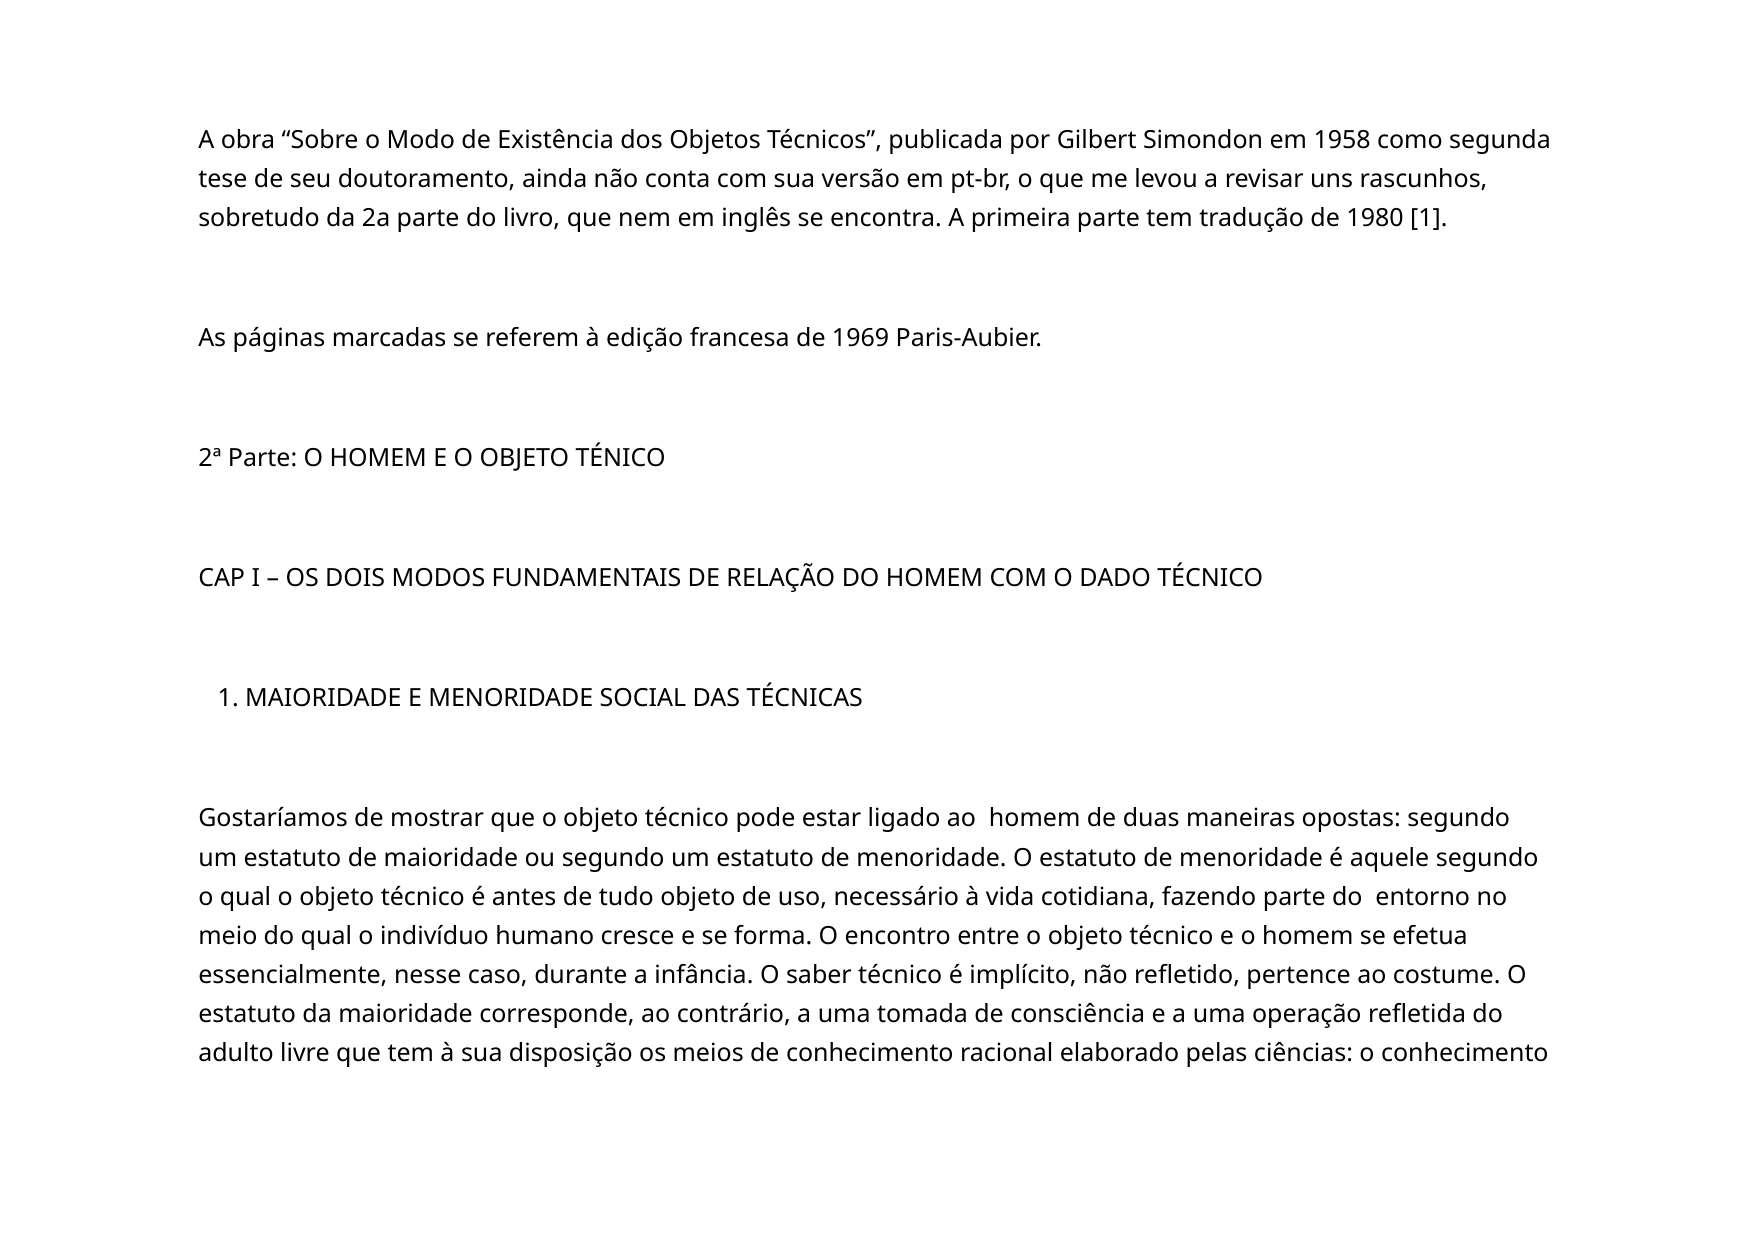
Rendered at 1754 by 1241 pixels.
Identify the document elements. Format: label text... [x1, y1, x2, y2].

text CAP I – OS DOIS MODOS FUNDAMENTAIS DE RELAÇÃO DO HOMEM COM O DADO TÉCNICO [198, 560, 1556, 594]
text Gostaríamos de mostrar que o objeto técnico pode estar ligado ao homem de duas maneiras opostas: segundo um estatuto de maioridade ou segundo um estatuto de menoridade. O estatuto de menoridade é aquele segundo o qual o objeto técnico é antes de tudo objeto de uso, necessário à vida cotidiana, fazendo parte do entorno no meio do qual o indivíduo humano cresce e se forma. O encontro entre o objeto técnico e o homem se efetua essencialmente, nesse caso, durante a infância. O saber técnico é implícito, não refletido, pertence ao costume. O estatuto da maioridade corresponde, ao contrário, a uma tomada de consciência e a uma operação refletida do adulto livre que tem à sua disposição os meios de conhecimento racional elaborado pelas ciências: o conhecimento [198, 800, 1556, 1069]
text As páginas marcadas se referem à edição francesa de 1969 Paris-Aubier. [198, 320, 1556, 354]
text 2ª Parte: O HOMEM E O OBJETO TÉNICO [198, 440, 1556, 474]
text A obra “Sobre o Modo de Existência dos Objetos Técnicos”, publicada por Gilbert Simondon em 1958 como segunda tese de seu doutoramento, ainda não conta com sua versão em pt-br, o que me levou a revisar uns rascunhos, sobretudo da 2a parte do livro, que nem em inglês se encontra. A primeira parte tem tradução de 1980 [1]. [198, 122, 1556, 234]
text 1. MAIORIDADE E MENORIDADE SOCIAL DAS TÉCNICAS [198, 680, 1556, 714]
